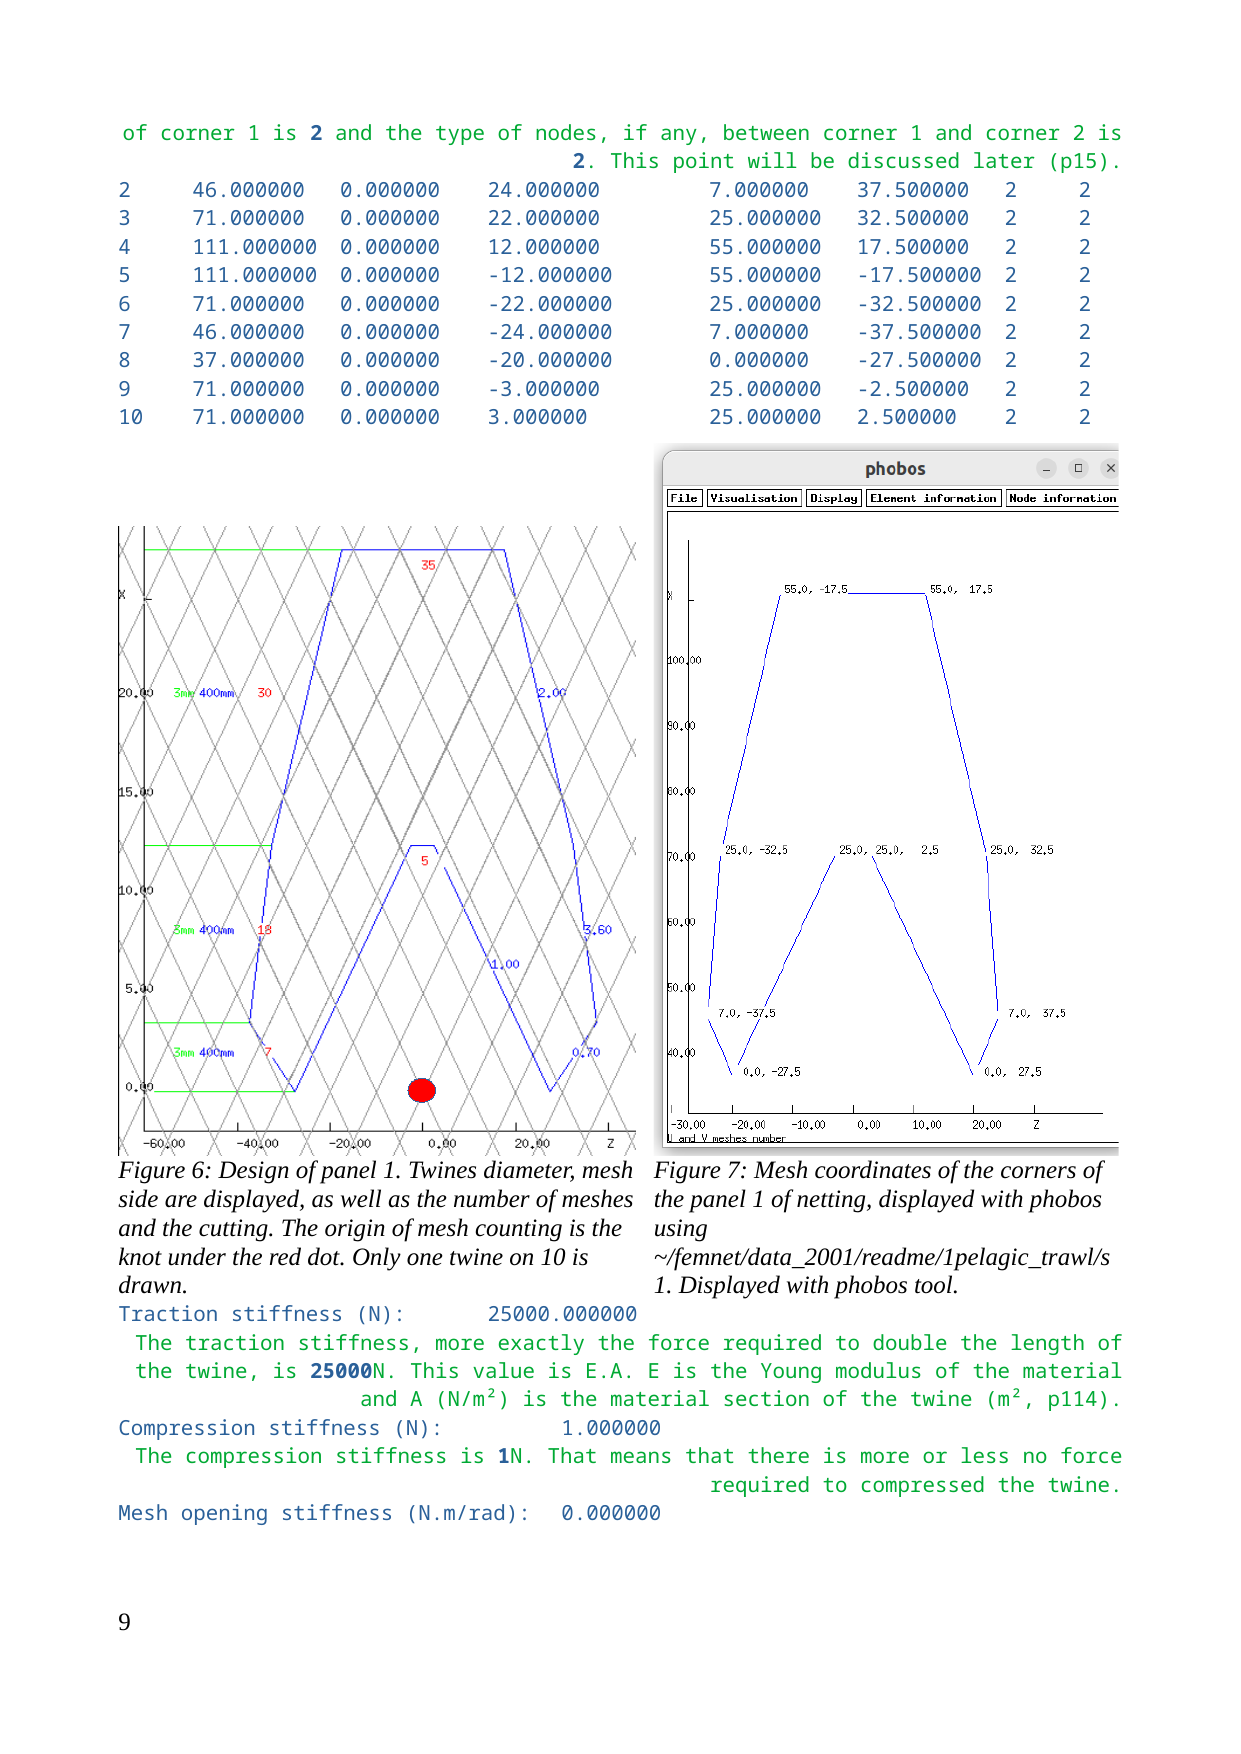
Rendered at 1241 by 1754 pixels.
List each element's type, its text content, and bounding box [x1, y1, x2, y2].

text Figure 6: Design of panel 1. Twines diameter, mesh side are displayed, as well as the number of meshes and the cutting. The origin of mesh counting is the knot under the red dot. Only one twine on 10 is drawn. [118, 1156, 636, 1299]
text The traction stiffness, more exactly the force required to double the length of the twine, is 25000N. This value is E.A. E is the Young modulus of the material and A (N/m²) is the material section of the twine (m², p110). [118, 1328, 1122, 1413]
text 5 111.000000 0.000000 -12.000000 55.000000 -17.500000 2 2 [118, 260, 1122, 289]
text The compression stiffness is 1N. That means that there is more or less no force required to compressed the twine. [118, 1441, 1122, 1498]
text Traction stiffness (N): 25000.000000 [118, 1299, 1122, 1328]
text of corner 1 is 2 and the type of nodes, if any, between corner 1 and corner 2 is 2. This point will be discussed later (p15). [118, 118, 1122, 175]
text 4 111.000000 0.000000 12.000000 55.000000 17.500000 2 2 [118, 232, 1122, 260]
text Figure 7: Mesh coordinates of the corners of the panel 1 of netting, displayed with phobos using ~/femnet/data_2001/readme/1pelagic_trawl/s1. Displayed with phobos tool. [653, 1156, 1119, 1299]
picture [118, 526, 636, 1156]
text Mesh opening stiffness (N.m/rad): 0.000000 [118, 1498, 1122, 1527]
text Compression stiffness (N): 1.000000 [118, 1413, 1122, 1441]
text 6 71.000000 0.000000 -22.000000 25.000000 -32.500000 2 2 [118, 289, 1122, 317]
text 7 46.000000 0.000000 -24.000000 7.000000 -37.500000 2 2 [118, 317, 1122, 346]
text 9 71.000000 0.000000 -3.000000 25.000000 -2.500000 2 2 [118, 374, 1122, 402]
text 8 37.000000 0.000000 -20.000000 0.000000 -27.500000 2 2 [118, 346, 1122, 374]
text 2 46.000000 0.000000 24.000000 7.000000 37.500000 2 2 [118, 175, 1122, 203]
text 3 71.000000 0.000000 22.000000 25.000000 32.500000 2 2 [118, 203, 1122, 232]
picture [653, 443, 1119, 1156]
text 10 71.000000 0.000000 3.000000 25.000000 2.500000 2 2 [118, 402, 1122, 431]
